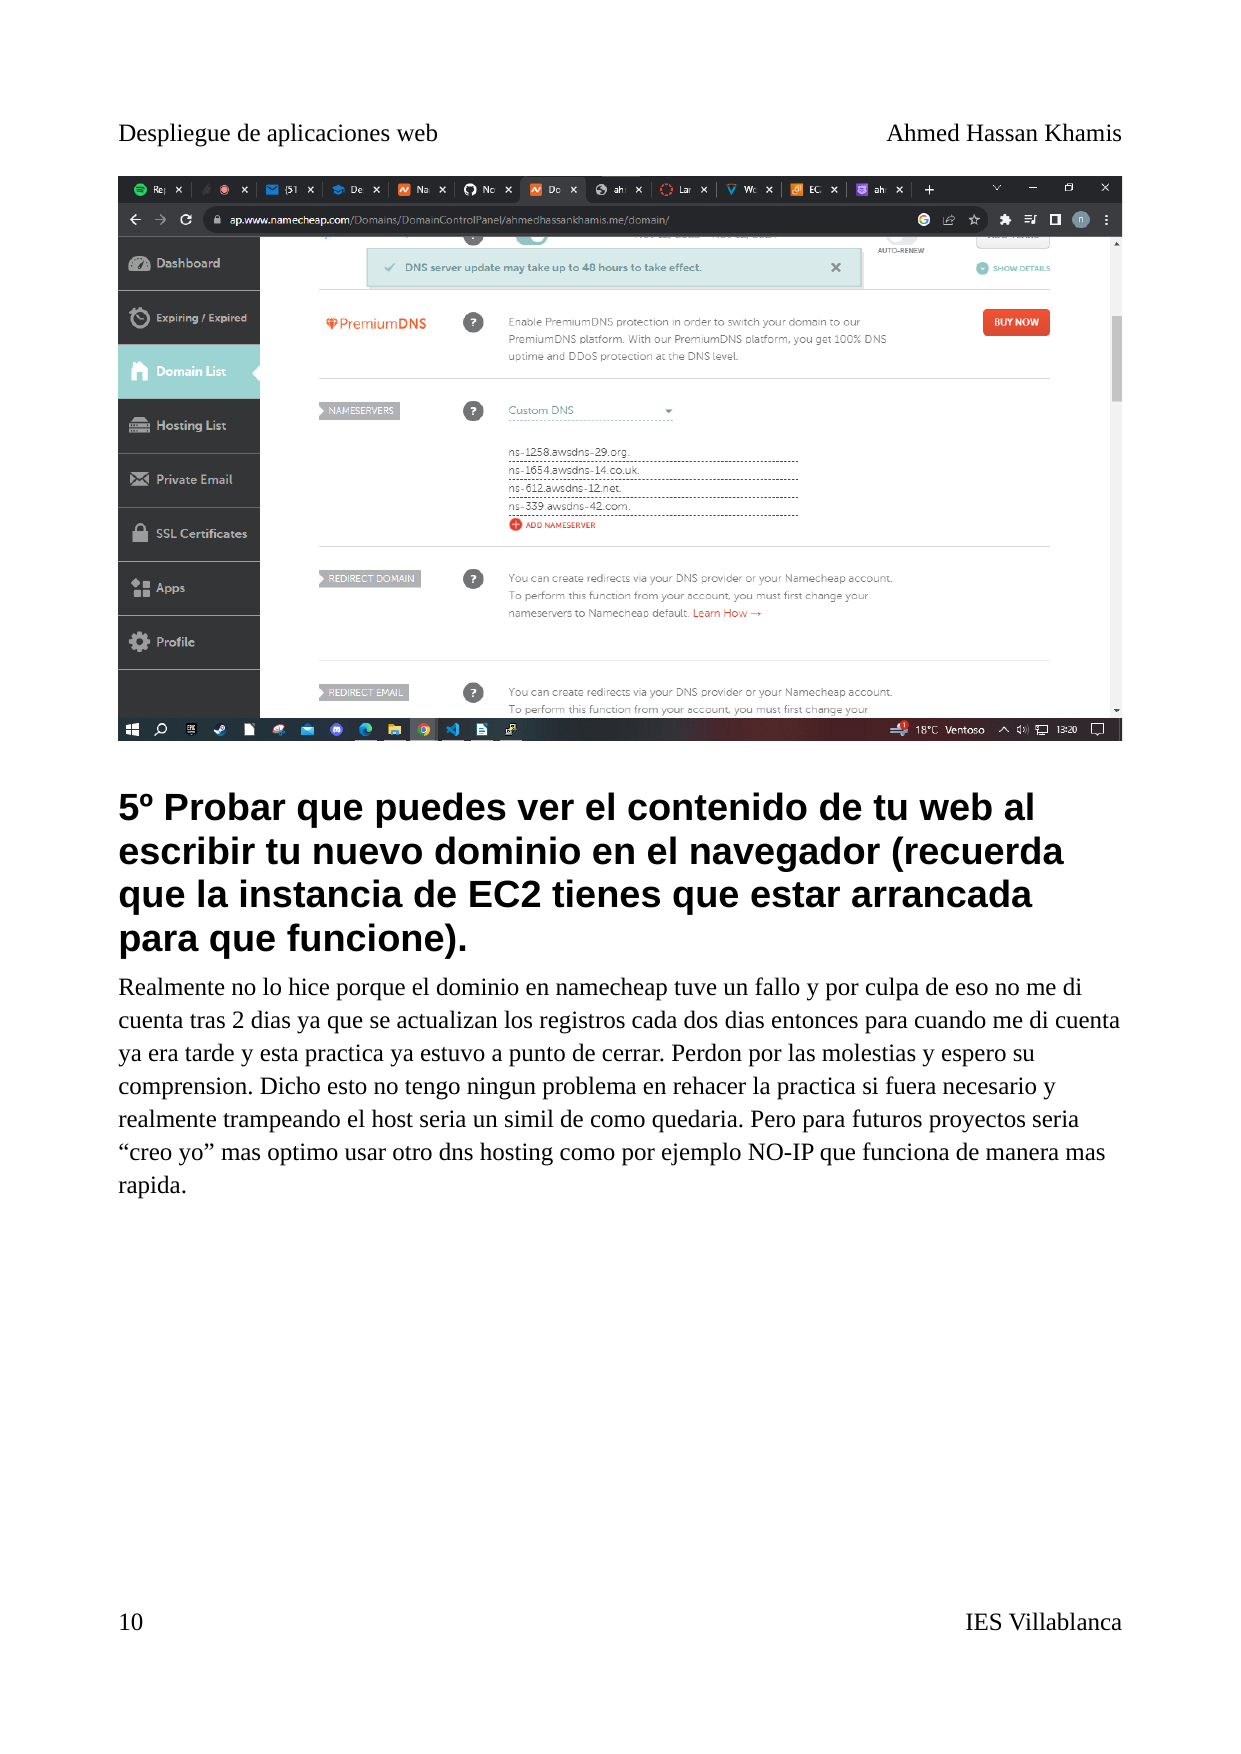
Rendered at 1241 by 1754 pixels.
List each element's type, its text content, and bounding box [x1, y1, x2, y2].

text Realmente no lo hice porque el dominio en namecheap tuve un fallo y por culpa de eso no me di cuenta tras 2 dias ya que se actualizan los registros cada dos dias entonces para cuando me di cuenta ya era tarde y esta practica ya estuvo a punto de cerrar. Perdon por las molestias y espero su comprension. Dicho esto no tengo ningun problema en rehacer la practica si fuera necesario y realmente trampeando el host seria un simil de como quedaria. Pero para futuros proyectos seria “creo yo” mas optimo usar otro dns hosting como por ejemplo NO-IP que funciona de manera mas rapida. [118, 972, 1122, 1199]
picture [118, 176, 1123, 741]
subtitle 5º Probar que puedes ver el contenido de tu web al escribir tu nuevo dominio en el navegador (recuerda que la instancia de EC2 tienes que estar arrancada para que funcione). [118, 785, 1122, 959]
